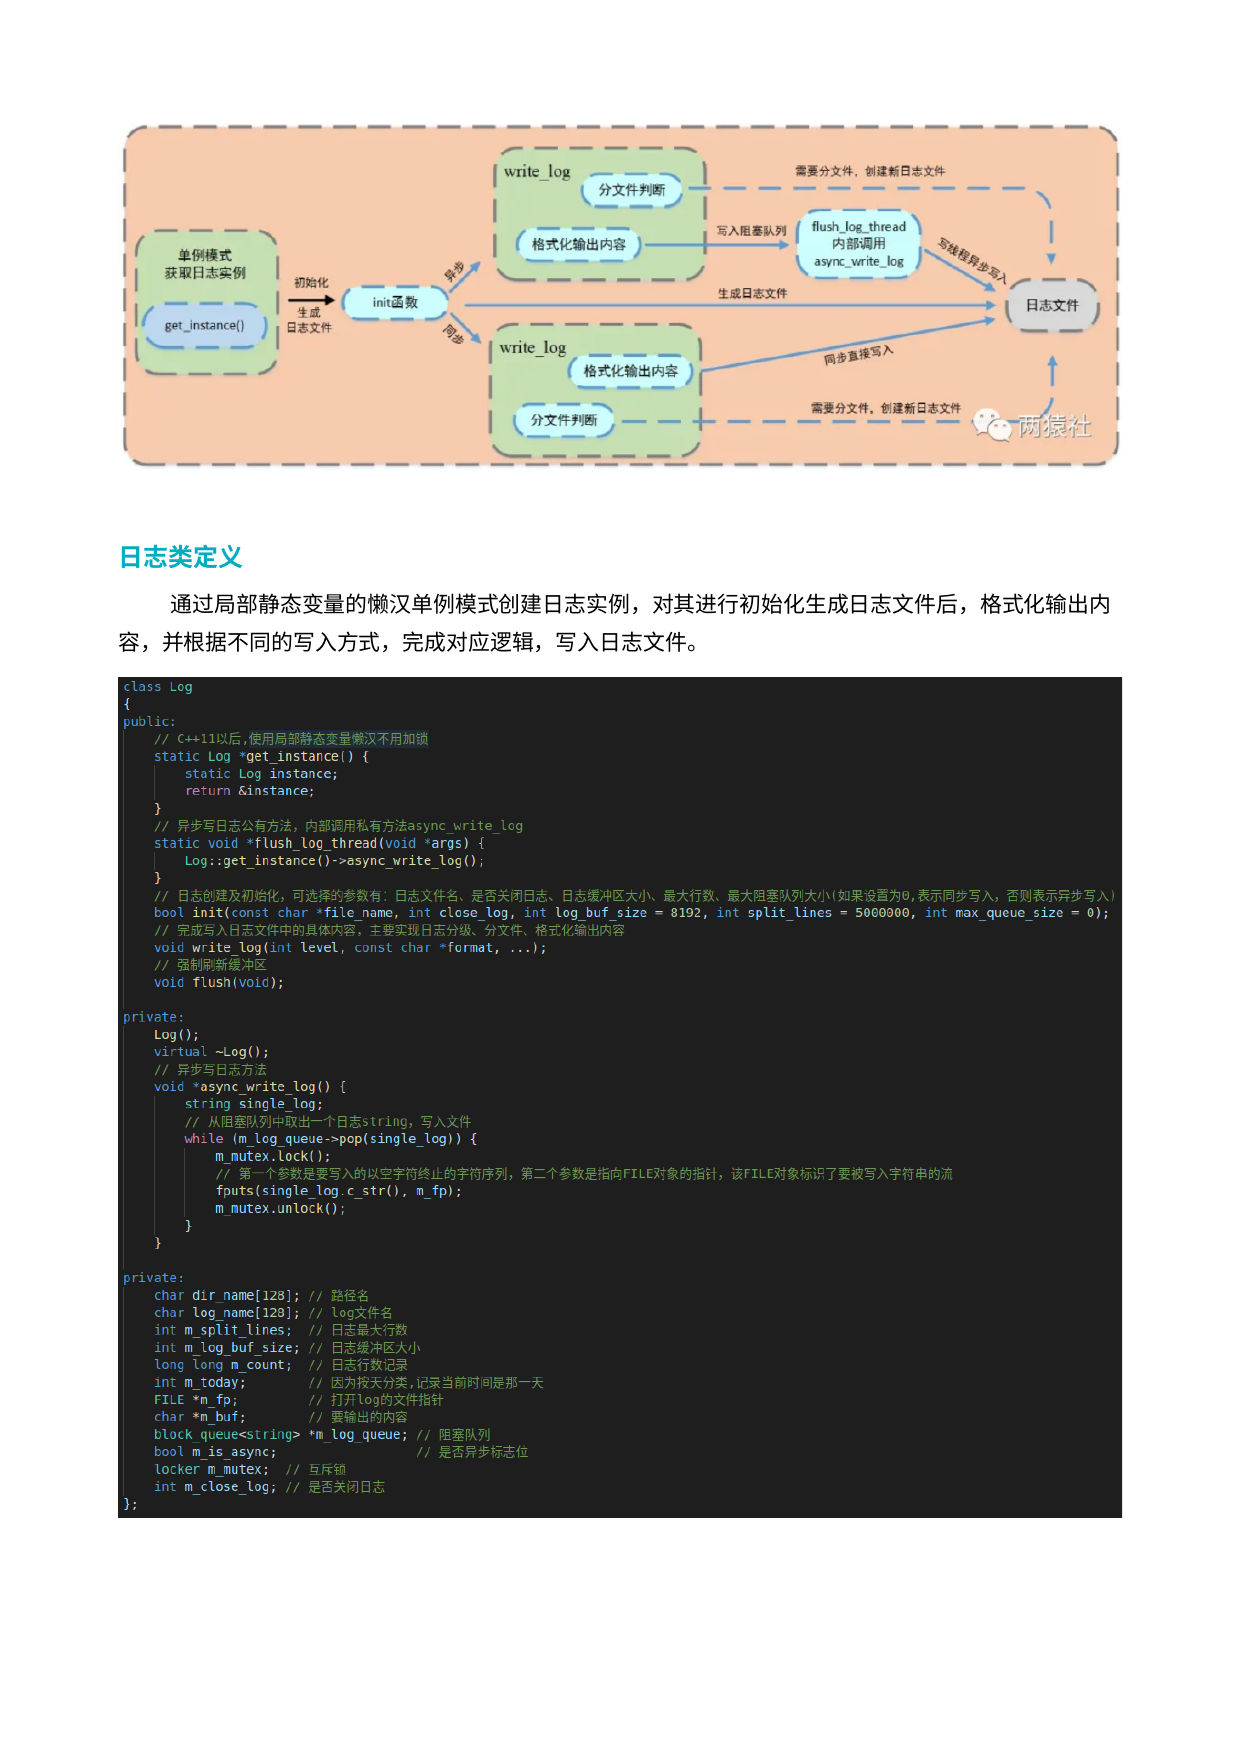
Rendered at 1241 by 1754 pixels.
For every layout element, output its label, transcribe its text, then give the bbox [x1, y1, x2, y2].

text 通过局部静态变量的懒汉单例模式创建日志实例，对其进行初始化生成日志文件后，格式化输出内容，并根据不同的写入方式，完成对应逻辑，写入日志文件。 [118, 587, 1122, 656]
picture [118, 118, 1123, 471]
subtitle 日志类定义 [118, 538, 1122, 574]
picture [118, 677, 1123, 1518]
